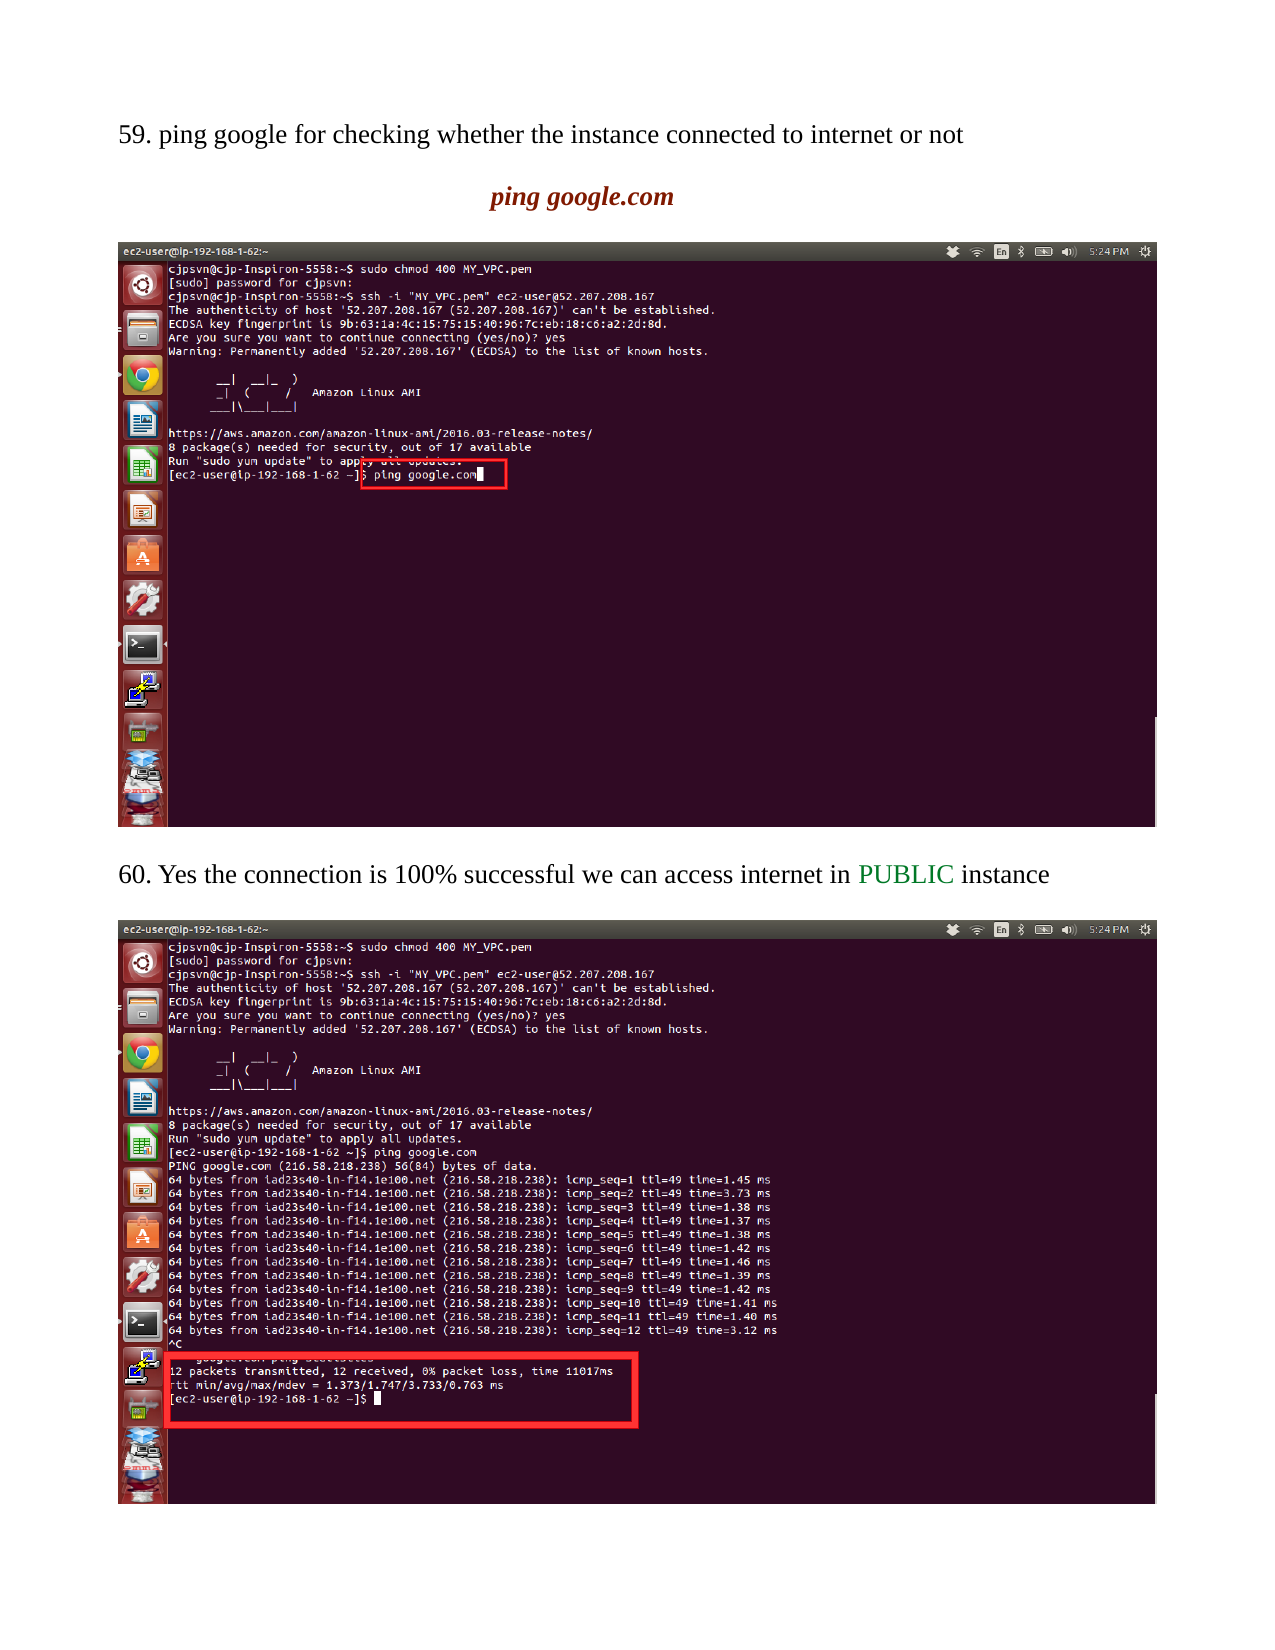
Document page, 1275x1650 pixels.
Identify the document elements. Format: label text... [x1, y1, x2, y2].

text 60. Yes the connection is 100% successful we can access internet in PUBLIC instance [118, 858, 1157, 889]
text 59. ping google for checking whether the instance connected to internet or not [118, 118, 1157, 149]
picture [118, 242, 1157, 827]
text ping google.com [118, 180, 1157, 212]
picture [118, 920, 1157, 1504]
